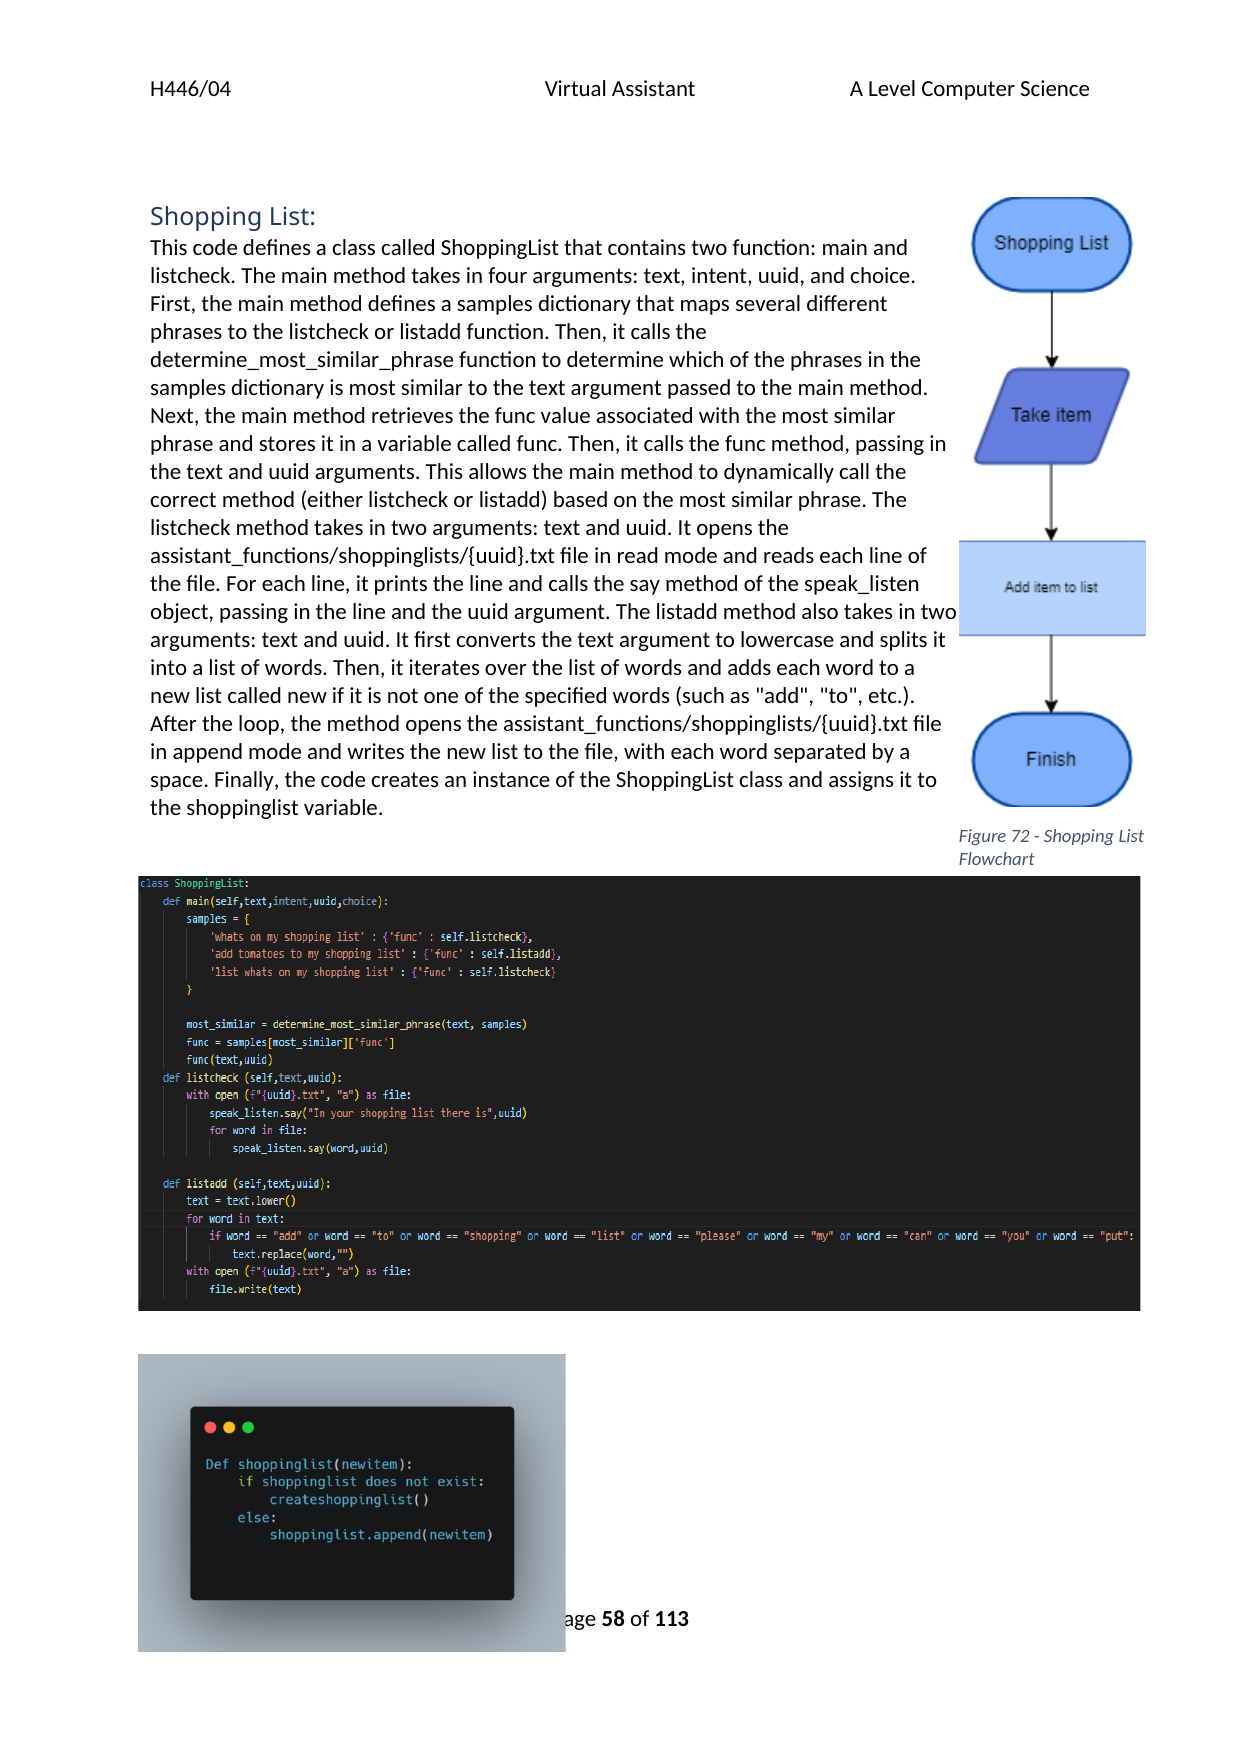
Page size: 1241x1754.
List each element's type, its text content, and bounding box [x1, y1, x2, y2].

text Figure 72 - Shopping List Flowchart [959, 824, 1147, 870]
subtitle Shopping List: [150, 199, 959, 233]
text This code defines a class called ShoppingList that contains two function: main and listcheck. The main method takes in four arguments: text, intent, uuid, and choice. First, the main method defines a samples dictionary that maps several different phrases to the listcheck or listadd function. Then, it calls the determine_most_similar_phrase function to determine which of the phrases in the samples dictionary is most similar to the text argument passed to the main method. Next, the main method retrieves the func value associated with the most similar phrase and stores it in a variable called func. Then, it calls the func method, passing in the text and uuid arguments. This allows the main method to dynamically call the correct method (either listcheck or listadd) based on the most similar phrase. The listcheck method takes in two arguments: text and uuid. It opens the assistant_functions/shoppinglists/{uuid}.txt file in read mode and reads each line of the file. For each line, it prints the line and calls the say method of the speak_listen object, passing in the line and the uuid argument. The listadd method also takes in two arguments: text and uuid. It first converts the text argument to lowercase and splits it into a list of words. Then, it iterates over the list of words and adds each word to a new list called new if it is not one of the specified words (such as "add", "to", etc.). After the loop, the method opens the assistant_functions/shoppinglists/{uuid}.txt file in append mode and writes the new list to the file, with each word separated by a space. Finally, the code creates an instance of the ShoppingList class and assigns it to the shoppinglist variable. [150, 233, 1090, 821]
